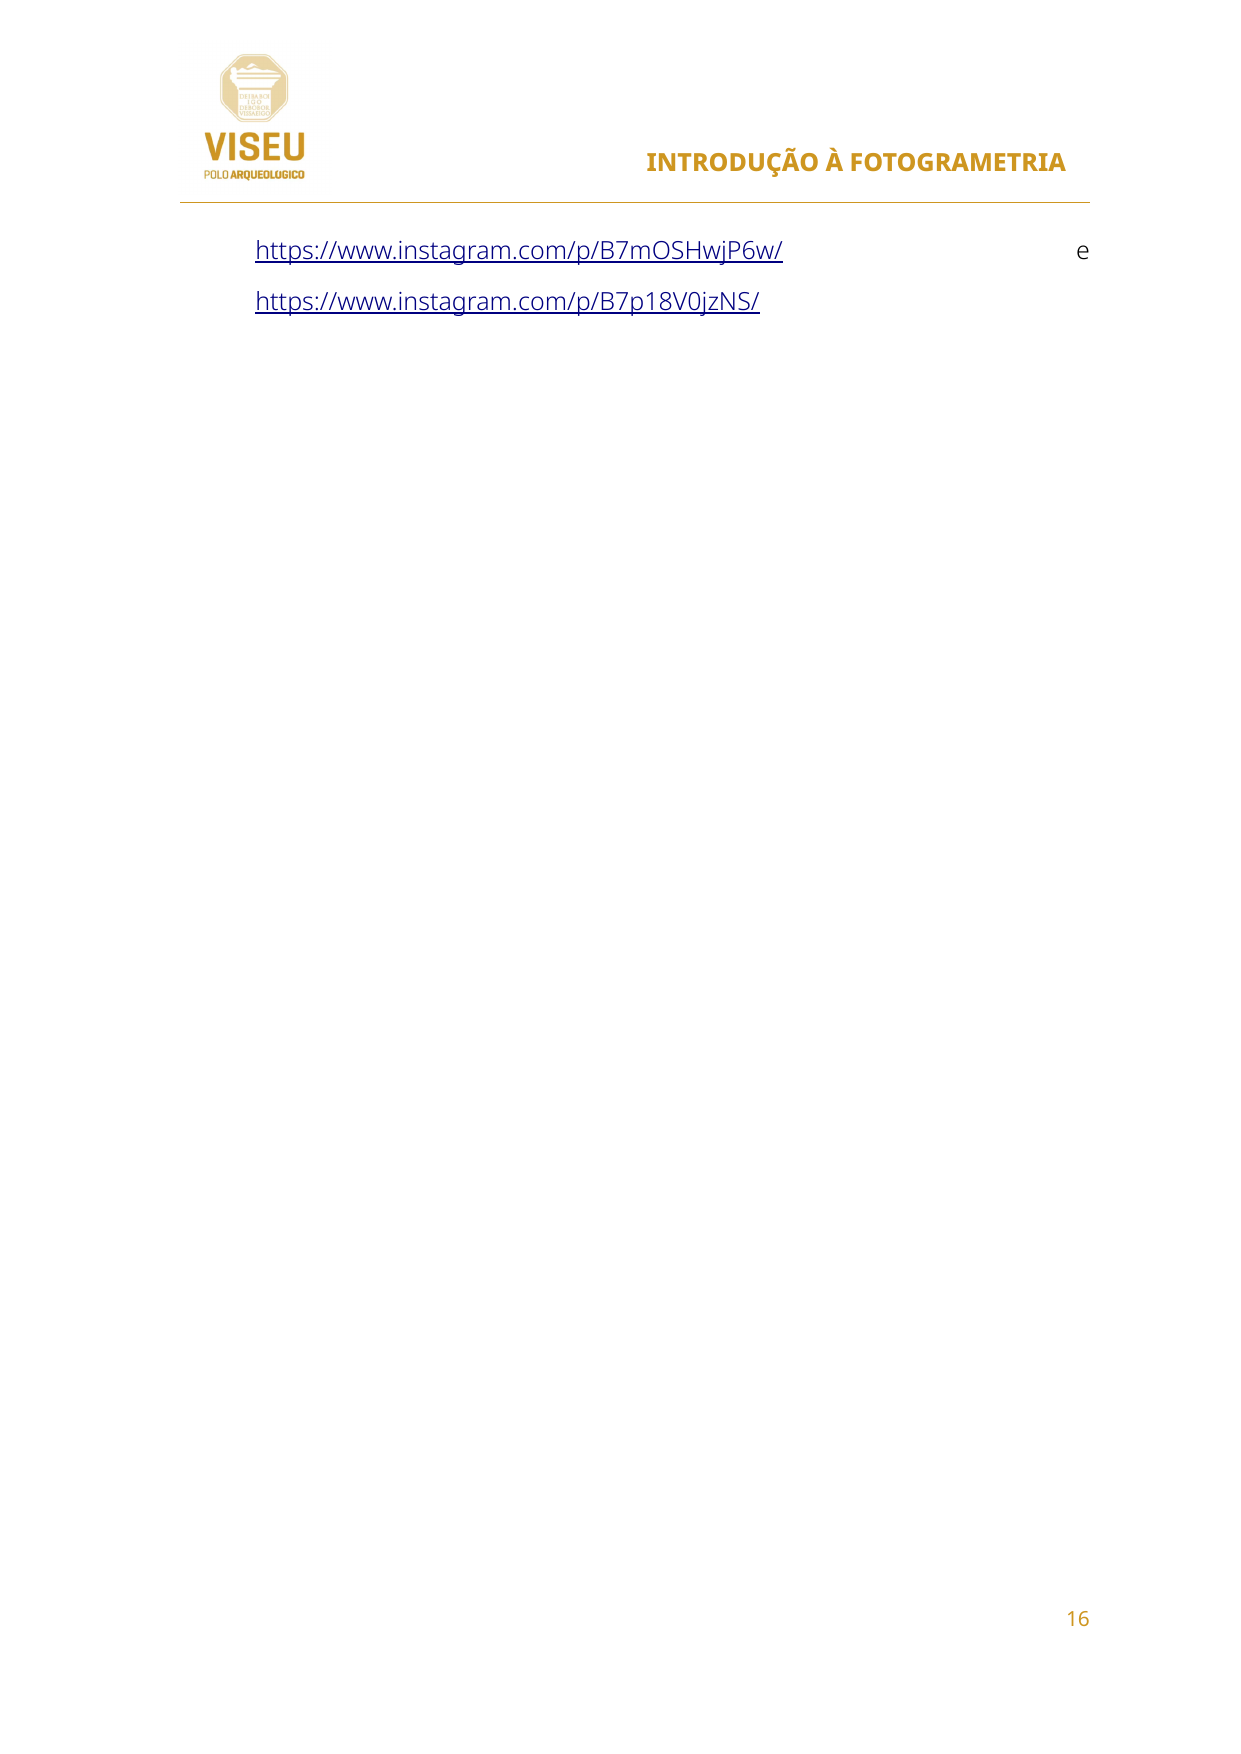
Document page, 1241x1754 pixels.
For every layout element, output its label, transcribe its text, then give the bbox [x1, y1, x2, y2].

list https://www.instagram.com/p/B7mOSHwjP6w/ e https://www.instagram.com/p/B7p18V0jzNS/ [218, 232, 1090, 317]
